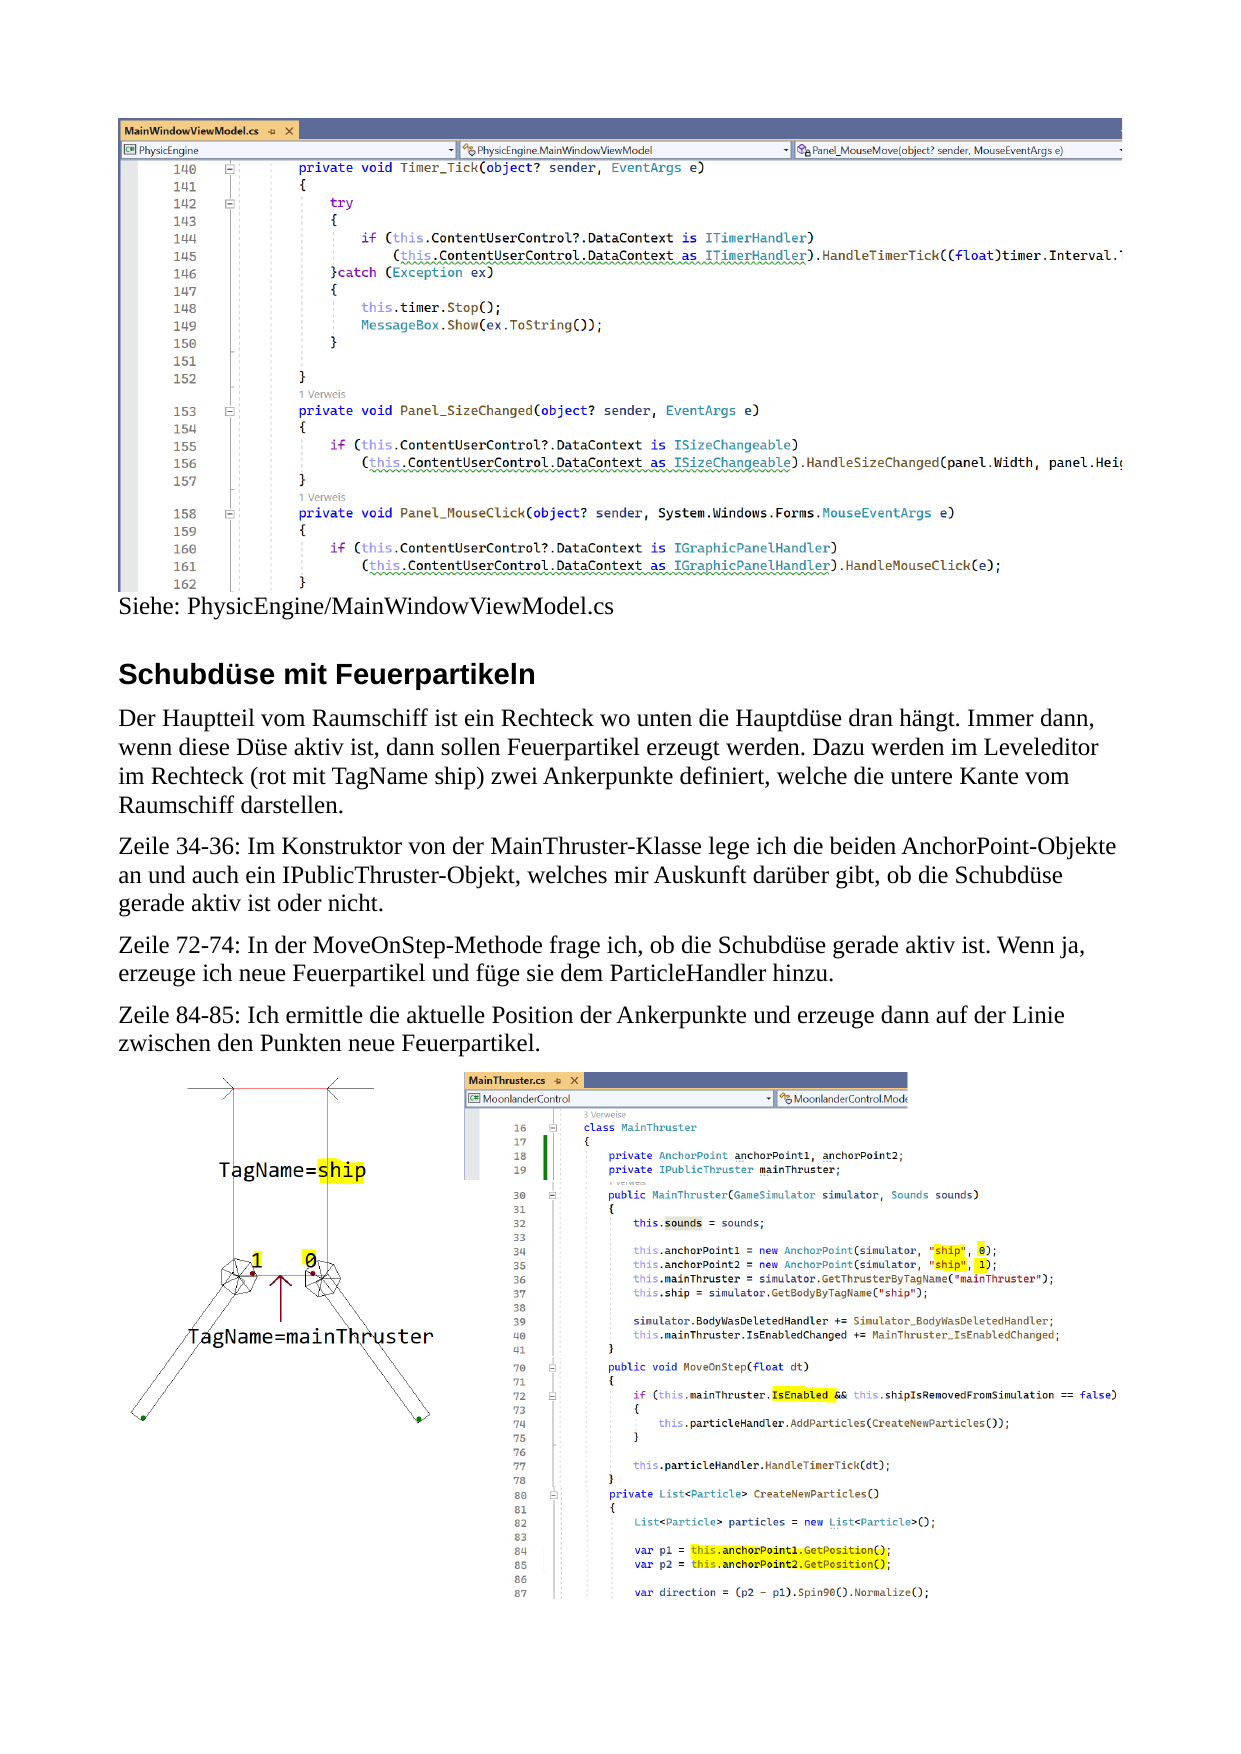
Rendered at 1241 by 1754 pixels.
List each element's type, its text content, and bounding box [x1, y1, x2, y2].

text Zeile 34-36: Im Konstruktor von der MainThruster-Klasse lege ich die beiden AnchorPoint-Objekte an und auch ein IPublicThruster-Objekt, welches mir Auskunft darüber gibt, ob die Schubdüse gerade aktiv ist oder nicht. [118, 831, 1122, 917]
subtitle Schubdüse mit Feuerpartikeln [118, 657, 1122, 691]
picture [118, 118, 1123, 592]
text Zeile 84-85: Ich ermittle die aktuelle Position der Ankerpunkte und erzeuge dann auf der Linie zwischen den Punkten neue Feuerpartikel. [118, 1000, 1122, 1057]
picture [118, 1069, 1123, 1599]
text Zeile 72-74: In der MoveOnStep-Methode frage ich, ob die Schubdüse gerade aktiv ist. Wenn ja, erzeuge ich neue Feuerpartikel und füge sie dem ParticleHandler hinzu. [118, 930, 1122, 987]
text Der Hauptteil vom Raumschiff ist ein Rechteck wo unten die Hauptdüse dran hängt. Immer dann, wenn diese Düse aktiv ist, dann sollen Feuerpartikel erzeugt werden. Dazu werden im Leveleditor im Rechteck (rot mit TagName ship) zwei Ankerpunkte definiert, welche die untere Kante vom Raumschiff darstellen. [118, 703, 1122, 818]
text Siehe: PhysicEngine/MainWindowViewModel.cs [118, 592, 1122, 620]
